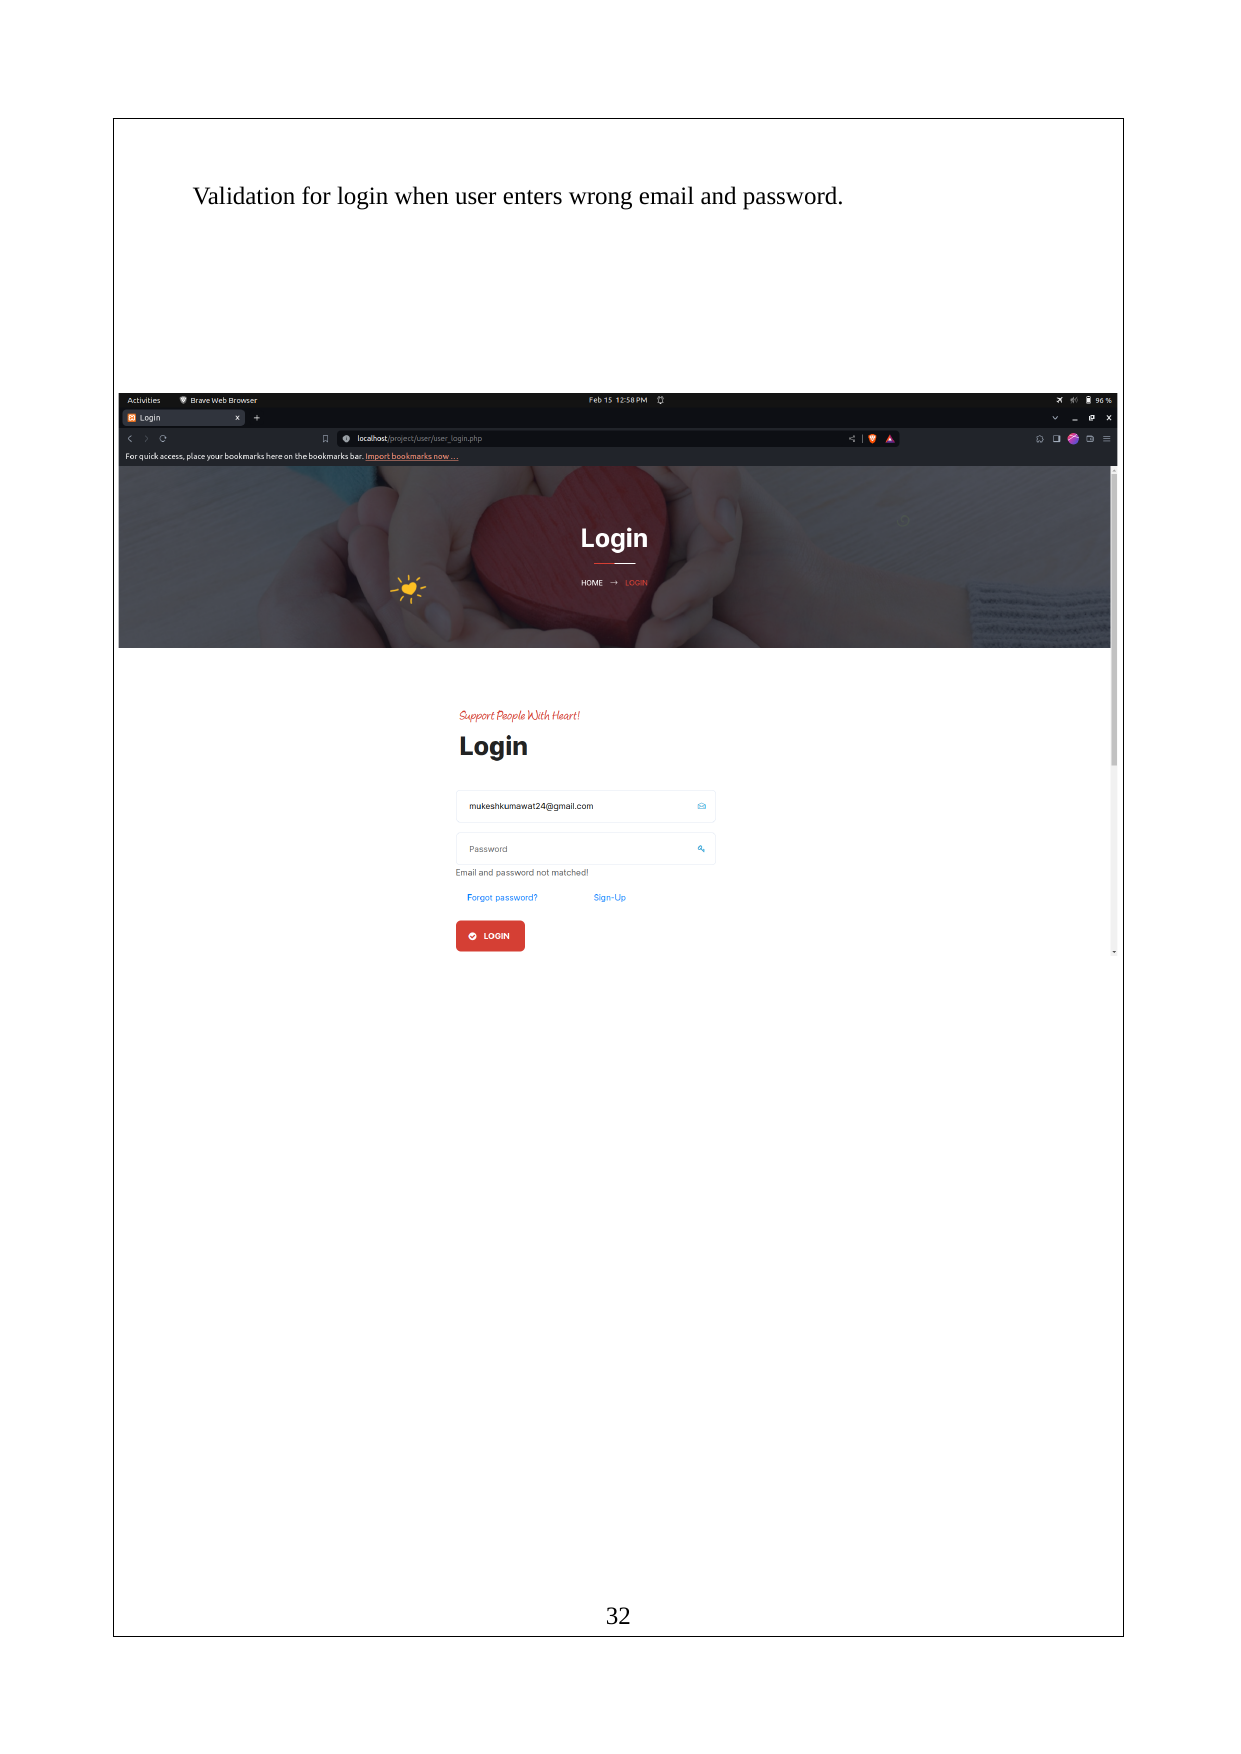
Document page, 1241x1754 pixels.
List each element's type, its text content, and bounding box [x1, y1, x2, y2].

picture [118, 393, 1118, 956]
text Validation for login when user enters wrong email and password. [142, 181, 1117, 210]
